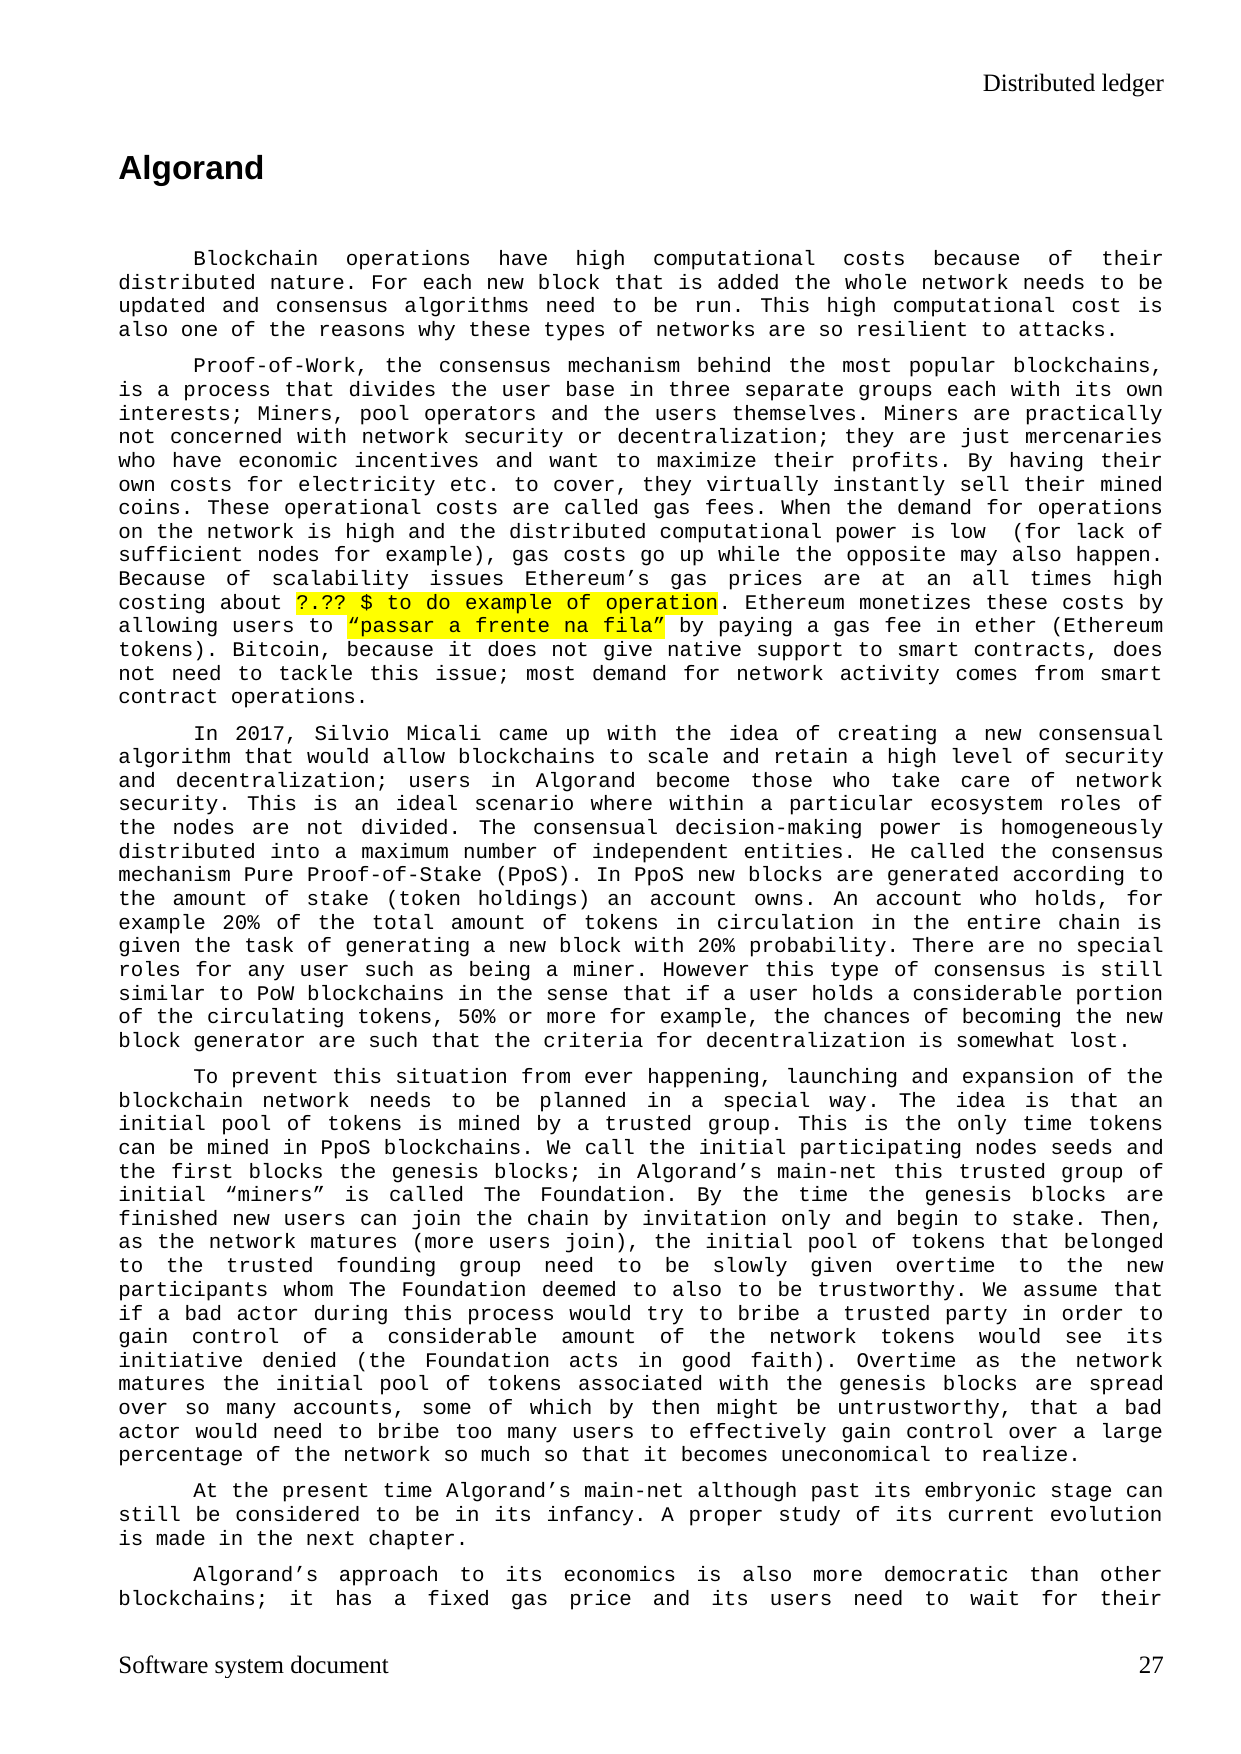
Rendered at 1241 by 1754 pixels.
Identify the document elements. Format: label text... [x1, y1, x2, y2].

text At the present time Algorand’s main-net although past its embryonic stage can still be considered to be in its infancy. A proper study of its current evolution is made in the next chapter. [118, 1481, 1164, 1551]
text In 2017, Silvio Micali came up with the idea of creating a new consensual algorithm that would allow blockchains to scale and retain a high level of security and decentralization; users in Algorand become those who take care of network security. This is an ideal scenario where within a particular ecosystem roles of the nodes are not divided. The consensual decision-making power is homogeneously distributed into a maximum number of independent entities. He called the consensus mechanism Pure Proof-of-Stake (PpoS). In PpoS new blocks are generated according to the amount of stake (token holdings) an account owns. An account who holds, for example 20% of the total amount of tokens in circulation in the entire chain is given the task of generating a new block with 20% probability. There are no special roles for any user such as being a miner. However this type of consensus is still similar to PoW blockchains in the sense that if a user holds a considerable portion of the circulating tokens, 50% or more for example, the chances of becoming the new block generator are such that the criteria for decentralization is somewhat lost. [118, 722, 1164, 1053]
text Algorand’s approach to its economics is also more democratic than other blockchains; it has a fixed gas price and its users need to wait for their [118, 1564, 1164, 1611]
text Proof-of-Work, the consensus mechanism behind the most popular blockchains, is a process that divides the user base in three separate groups each with its own interests; Miners, pool operators and the users themselves. Miners are practically not concerned with network security or decentralization; they are just mercenaries who have economic incentives and want to maximize their profits. By having their own costs for electricity etc. to cover, they virtually instantly sell their mined coins. These operational costs are called gas fees. When the demand for operations on the network is high and the distributed computational power is low (for lack of sufficient nodes for example), gas costs go up while the opposite may also happen. Because of scalability issues Ethereum’s gas prices are at an all times high costing about ?.?? $ to do example of operation. Ethereum monetizes these costs by allowing users to “passar a frente na fila” by paying a gas fee in ether (Ethereum tokens). Bitcoin, because it does not give native support to smart contracts, does not need to tackle this issue; most demand for network activity comes from smart contract operations. [118, 355, 1164, 710]
text To prevent this situation from ever happening, launching and expansion of the blockchain network needs to be planned in a special way. The idea is that an initial pool of tokens is mined by a trusted group. This is the only time tokens can be mined in PpoS blockchains. We call the initial participating nodes seeds and the first blocks the genesis blocks; in Algorand’s main-net this trusted group of initial “miners” is called The Foundation. By the time the genesis blocks are finished new users can join the chain by invitation only and begin to stake. Then, as the network matures (more users join), the initial pool of tokens that belonged to the trusted founding group need to be slowly given overtime to the new participants whom The Foundation deemed to also to be trustworthy. We assume that if a bad actor during this process would try to bribe a trusted party in order to gain control of a considerable amount of the network tokens would see its initiative denied (the Foundation acts in good faith). Overtime as the network matures the initial pool of tokens associated with the genesis blocks are spread over so many accounts, some of which by then might be untrustworthy, that a bad actor would need to bribe too many users to effectively gain control over a large percentage of the network so much so that it becomes uneconomical to realize. [118, 1066, 1164, 1468]
text Blockchain operations have high computational costs because of their distributed nature. For each new block that is added the whole network needs to be updated and consensus algorithms need to be run. This high computational cost is also one of the reasons why these types of networks are so resilient to attacks. [118, 248, 1164, 343]
subtitle Algorand [118, 148, 1164, 186]
